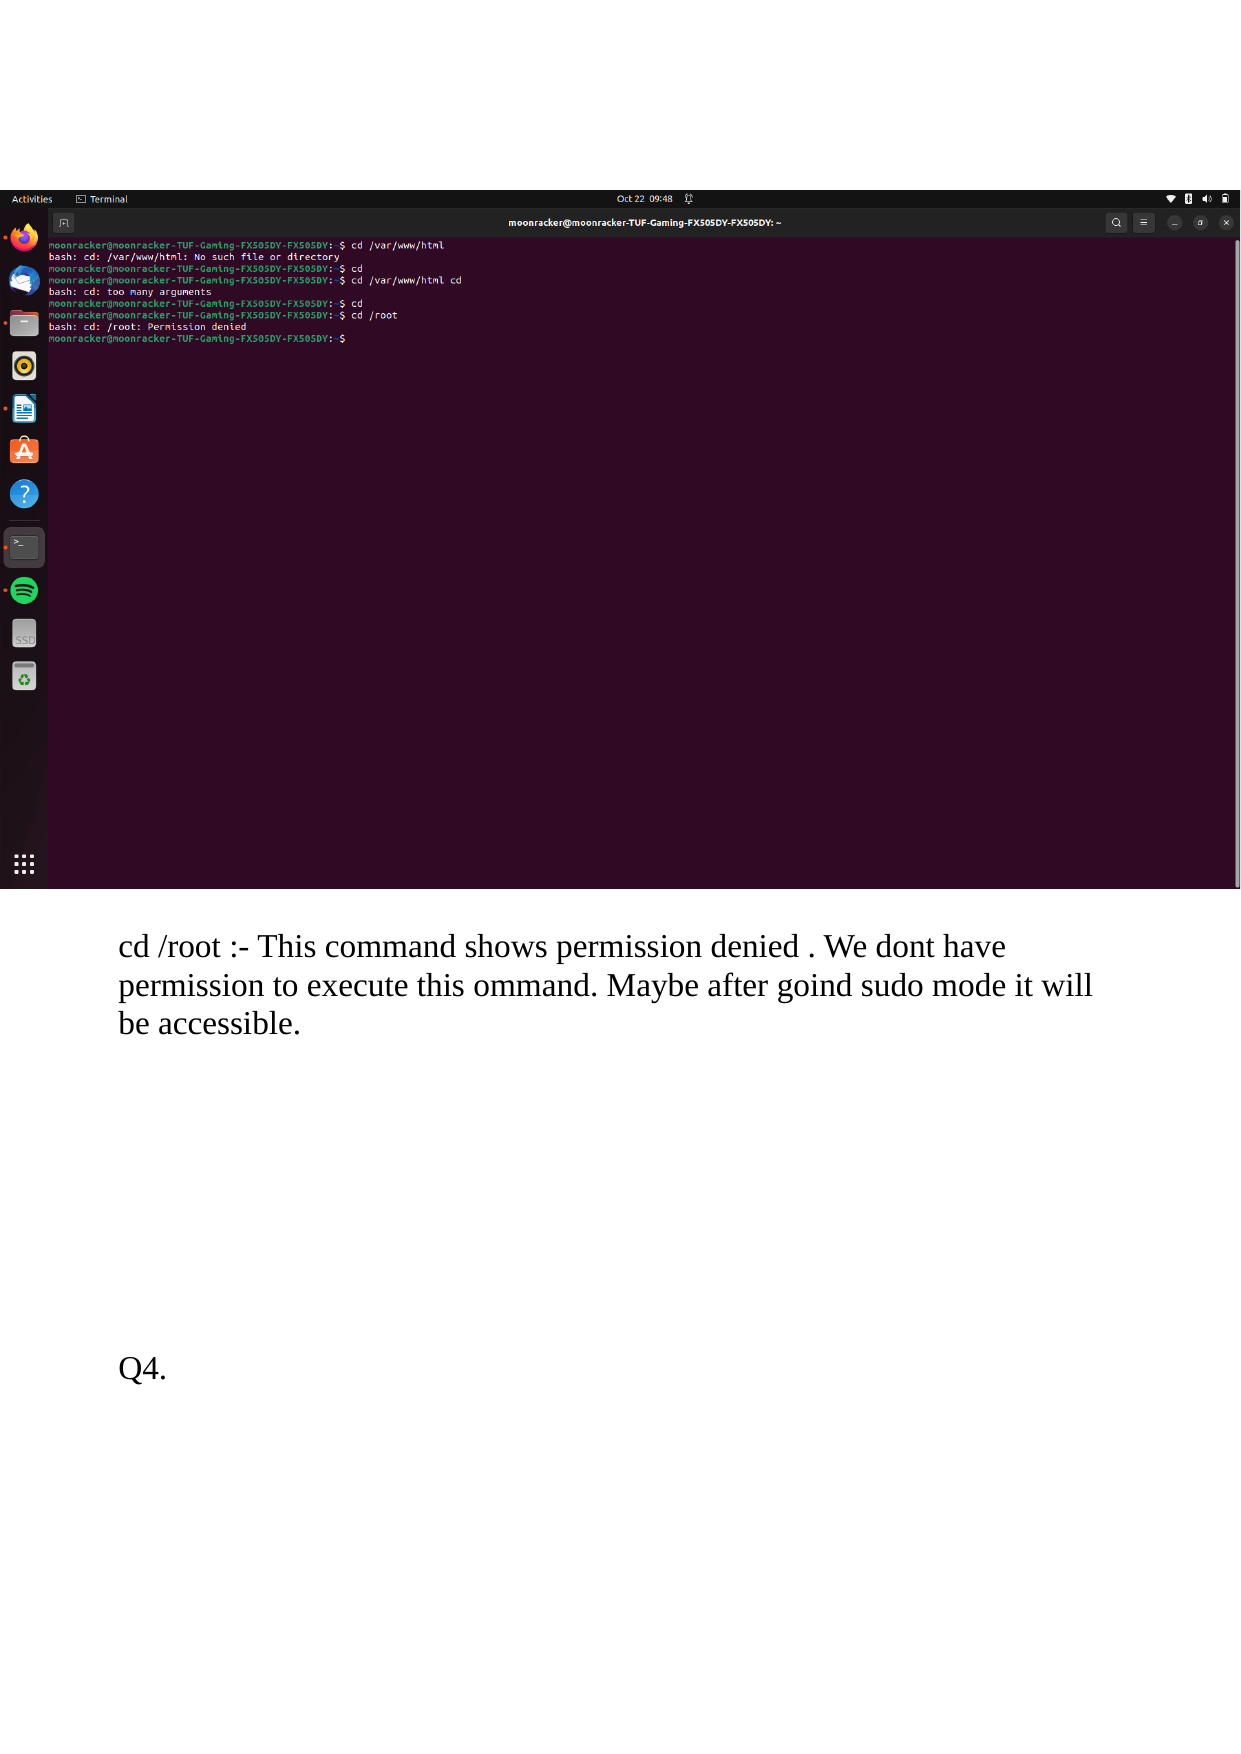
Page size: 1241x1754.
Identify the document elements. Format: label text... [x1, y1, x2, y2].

text cd /root :- This command shows permission denied . We dont have permission to execute this ommand. Maybe after goind sudo mode it will be accessible. [118, 927, 1122, 1042]
picture [0, 190, 1241, 889]
text Q4. [118, 1348, 1122, 1387]
